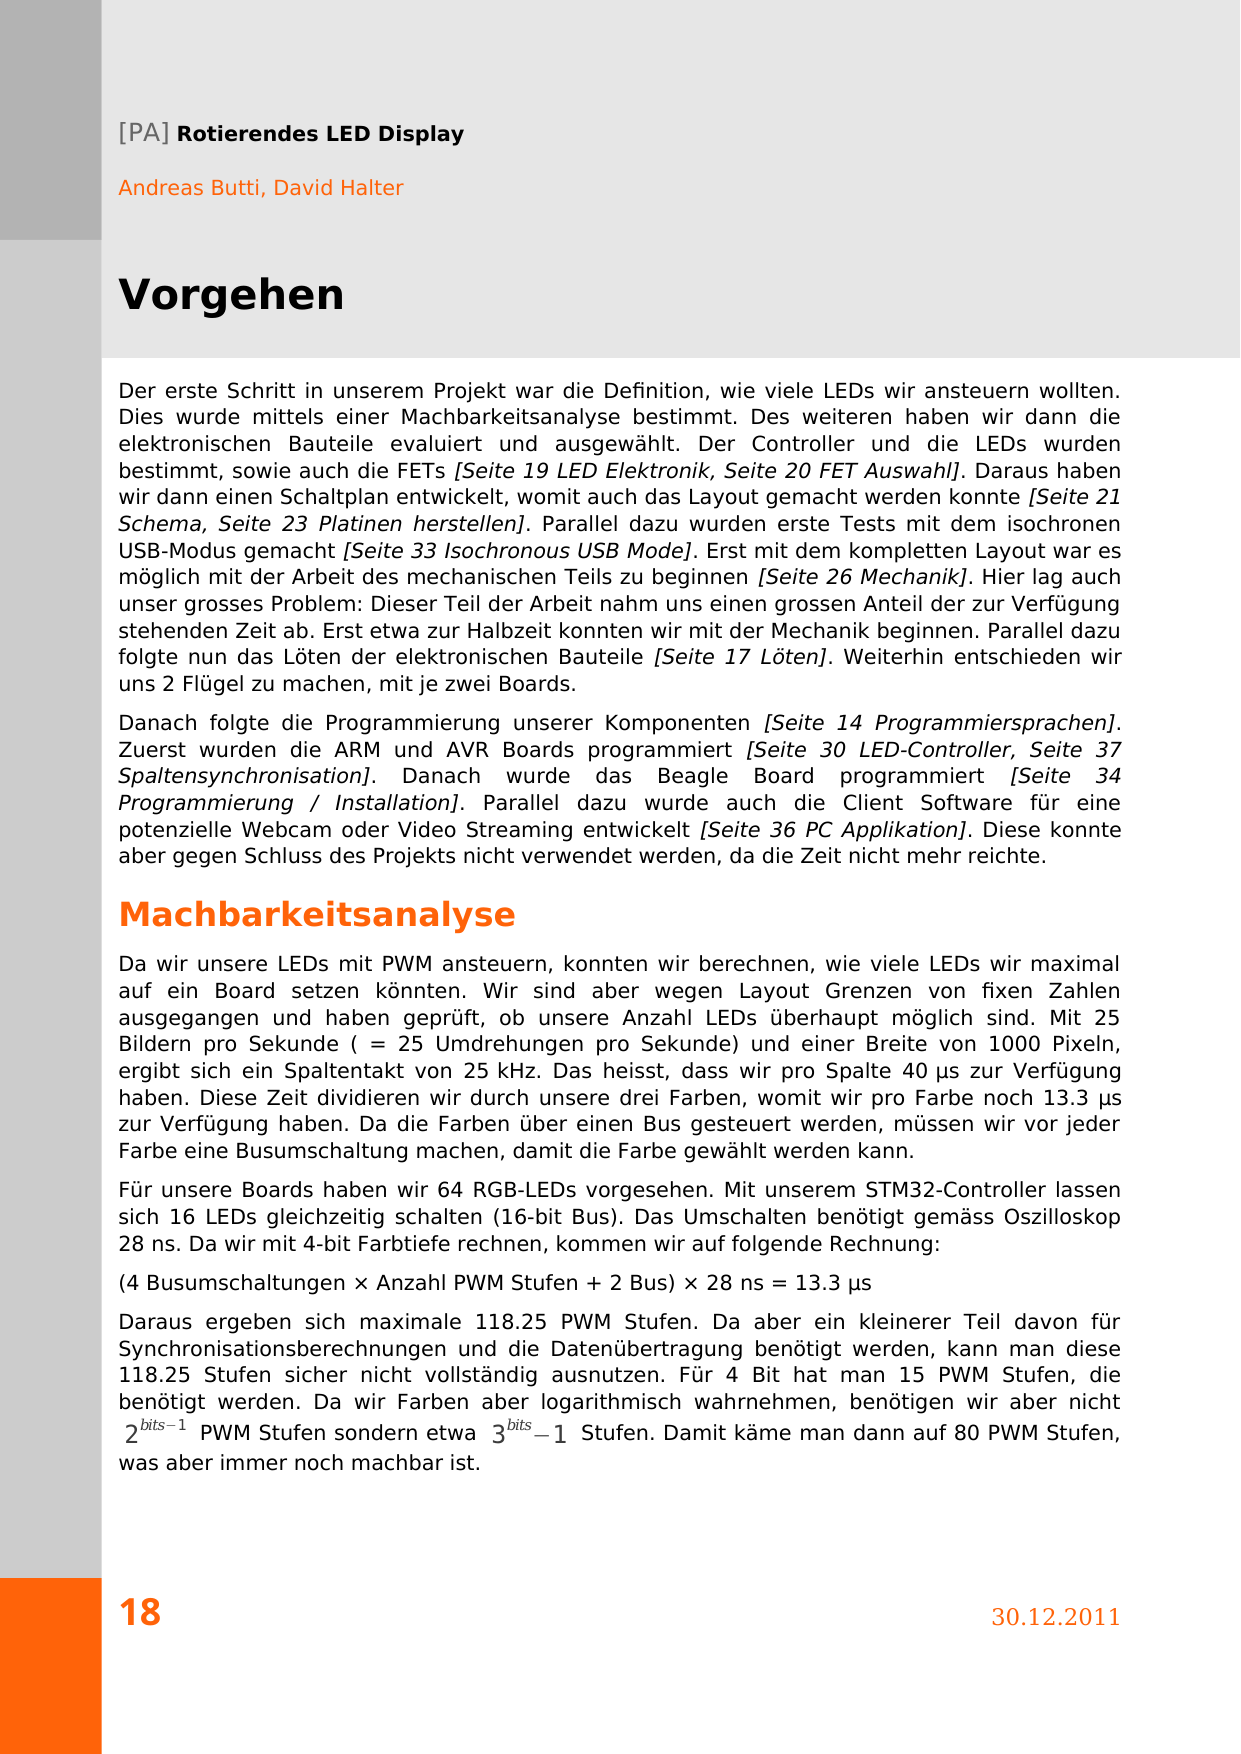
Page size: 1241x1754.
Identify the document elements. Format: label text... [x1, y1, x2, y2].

text Da wir unsere LEDs mit PWM ansteuern, konnten wir berechnen, wie viele LEDs wir maximal auf ein Board setzen könnten. Wir sind aber wegen Layout Grenzen von fixen Zahlen ausgegangen und haben geprüft, ob unsere Anzahl LEDs überhaupt möglich sind. Mit 25 Bildern pro Sekunde ( = 25 Umdrehungen pro Sekunde) und einer Breite von 1000 Pixeln, ergibt sich ein Spaltentakt von 25 kHz. Das heisst, dass wir pro Spalte 40 µs zur Verfügung haben. Diese Zeit dividieren wir durch unsere drei Farben, womit wir pro Farbe noch 13.3 µs zur Verfügung haben. Da die Farben über einen Bus gesteuert werden, müssen wir vor jeder Farbe eine Busumschaltung machen, damit die Farbe gewählt werden kann. [118, 952, 1122, 1163]
text (4 Busumschaltungen × Anzahl PWM Stufen + 2 Bus) × 28 ns = 13.3 µs [118, 1271, 1122, 1295]
text Daraus ergeben sich maximale 118.25 PWM Stufen. Da aber ein kleinerer Teil davon für Synchronisationsberechnungen und die Datenübertragung benötigt werden, kann man diese 118.25 Stufen sicher nicht vollständig ausnutzen. Für 4 Bit hat man 15 PWM Stufen, die benötigt werden. Da wir Farben aber logarithmisch wahrnehmen, benötigen wir aber nicht PWM Stufen sondern etwa Stufen. Damit käme man dann auf 80 PWM Stufen, was aber immer noch machbar ist. [118, 1310, 1122, 1475]
text Für unsere Boards haben wir 64 RGB-LEDs vorgesehen. Mit unserem STM32-Controller lassen sich 16 LEDs gleichzeitig schalten (16-bit Bus). Das Umschalten benötigt gemäss Oszilloskop 28 ns. Da wir mit 4-bit Farbtiefe rechnen, kommen wir auf folgende Rechnung: [118, 1178, 1122, 1256]
subtitle Machbarkeitsanalyse [118, 895, 1122, 934]
text Der erste Schritt in unserem Projekt war die Definition, wie viele LEDs wir ansteuern wollten. Dies wurde mittels einer Machbarkeitsanalyse bestimmt. Des weiteren haben wir dann die elektronischen Bauteile evaluiert und ausgewählt. Der Controller und die LEDs wurden bestimmt, sowie auch die FETs [Seite 19 LED Elektronik, Seite 20 FET Auswahl]. Daraus haben wir dann einen Schaltplan entwickelt, womit auch das Layout gemacht werden konnte [Seite 21 Schema, Seite 22 Platinen herstellen]. Parallel dazu wurden erste Tests mit dem isochronen USB-Modus gemacht [Seite 31 Isochronous USB Mode]. Erst mit dem kompletten Layout war es möglich mit der Arbeit des mechanischen Teils zu beginnen [Seite 25 Mechanik]. Hier lag auch unser grosses Problem: Dieser Teil der Arbeit nahm uns einen grossen Anteil der zur Verfügung stehenden Zeit ab. Erst etwa zur Halbzeit konnten wir mit der Mechanik beginnen. Parallel dazu folgte nun das Löten der elektronischen Bauteile [Seite 17 Löten]. Weiterhin entschieden wir uns 2 Flügel zu machen, mit je zwei Boards. [118, 379, 1122, 696]
text Danach folgte die Programmierung unserer Komponenten [Seite 14 Programmiersprachen]. Zuerst wurden die ARM und AVR Boards programmiert [Seite 29 LED-Controller, Seite 35 Spaltensynchronisation]. Danach wurde das Beagle Board programmiert [Seite 32 Programmierung / Installation]. Parallel dazu wurde auch die Client Software für eine potenzielle Webcam oder Video Streaming entwickelt [Seite 34 PC Applikation]. Diese konnte aber gegen Schluss des Projekts nicht verwendet werden, da die Zeit nicht mehr reichte. [118, 711, 1122, 869]
